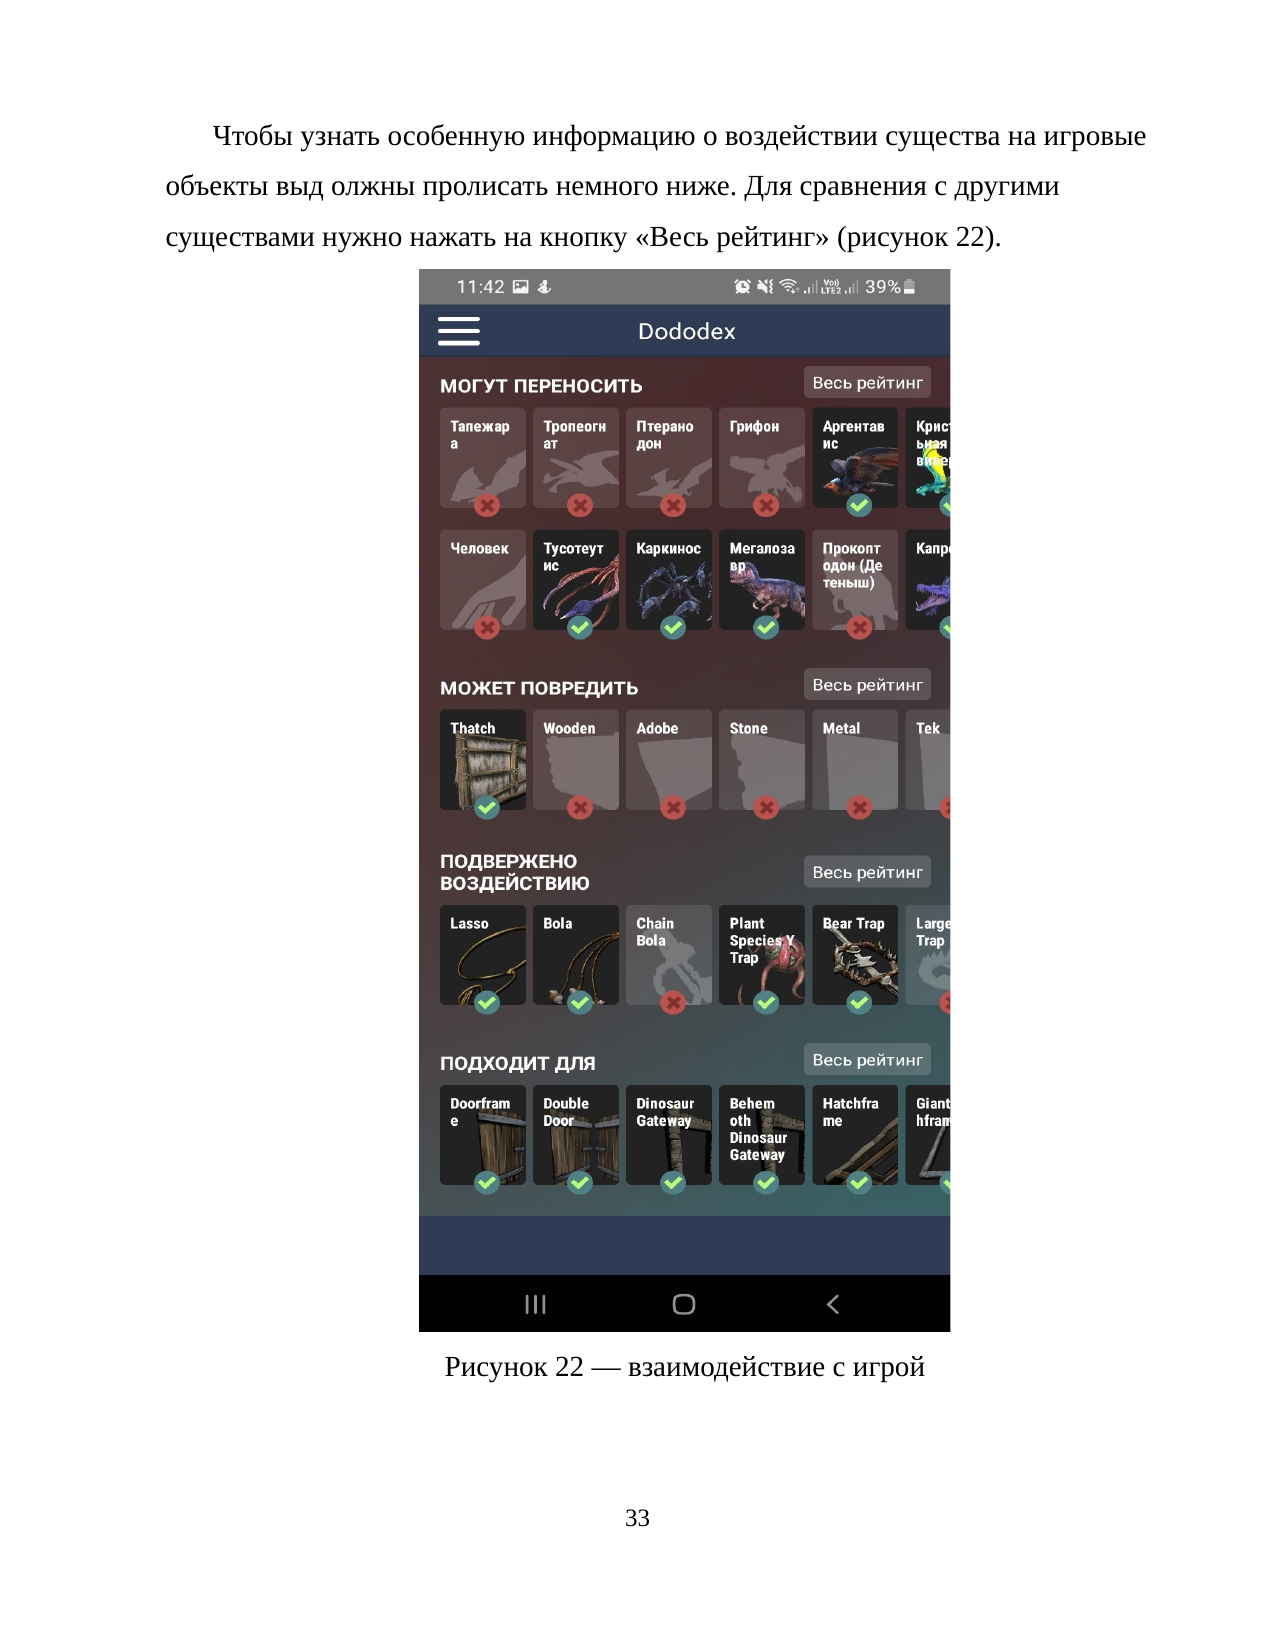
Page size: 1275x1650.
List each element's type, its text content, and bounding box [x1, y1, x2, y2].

list Чтобы узнать особенную информацию о воздействии существа на игровые объекты выд олжны пролисать немного ниже. Для сравнения с другими существами нужно нажать на кнопку «Весь рейтинг» (рисунок 22). [165, 118, 1157, 252]
list Рисунок 22 — взаимодействие с игрой [165, 1349, 1157, 1382]
picture [419, 269, 951, 1332]
